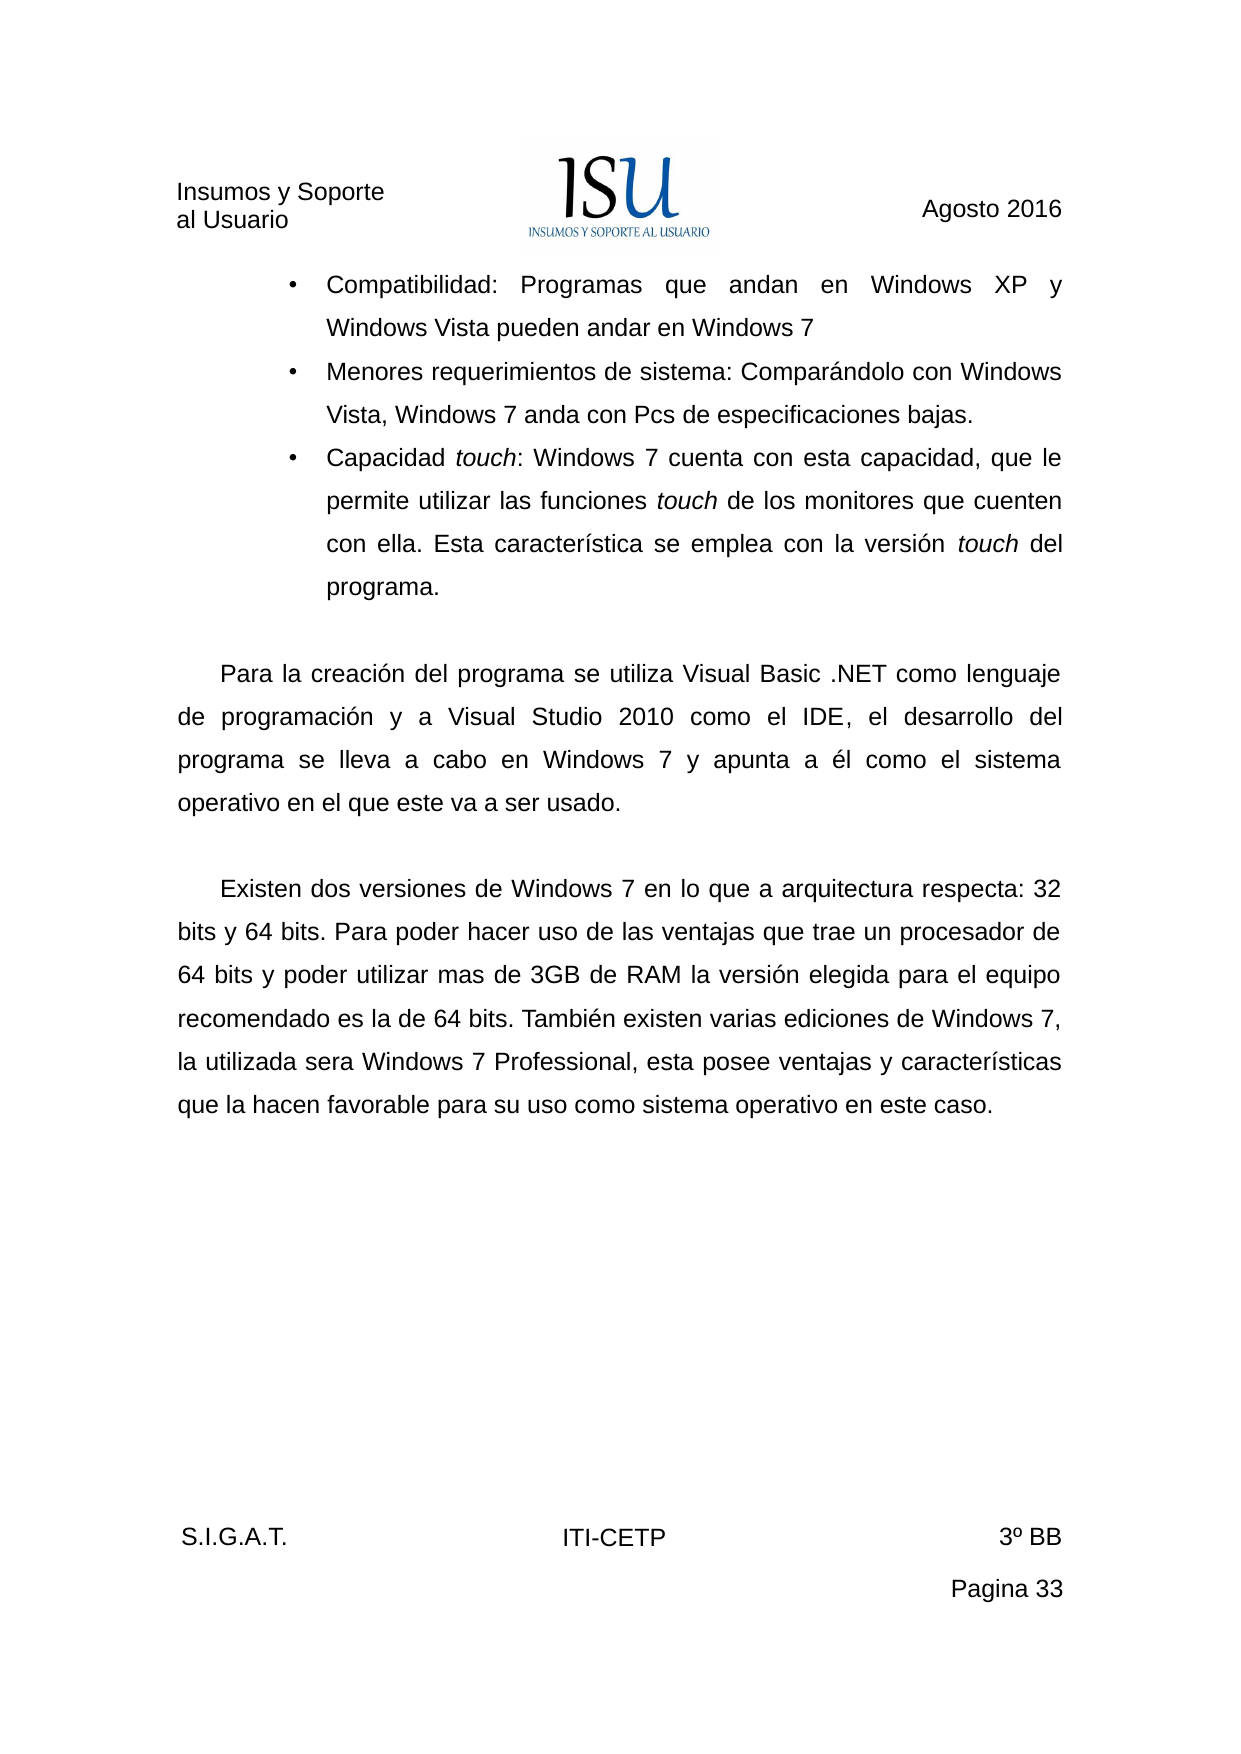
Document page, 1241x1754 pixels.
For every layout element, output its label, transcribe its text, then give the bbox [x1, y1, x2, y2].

list Capacidad touch: Windows 7 cuenta con esta capacidad, que le permite utilizar las funciones touch de los monitores que cuenten con ella. Esta característica se emplea con la versión touch del programa. [288, 443, 1063, 601]
list Menores requerimientos de sistema: Comparándolo con Windows Vista, Windows 7 anda con Pcs de especificaciones bajas. [288, 357, 1063, 428]
list Compatibilidad: Programas que andan en Windows XP y Windows Vista pueden andar en Windows 7 [288, 270, 1063, 342]
picture [517, 138, 723, 252]
text Existen dos versiones de Windows 7 en lo que a arquitectura respecta: 32 bits y 64 bits. Para poder hacer uso de las ventajas que trae un procesador de 64 bits y poder utilizar mas de 3GB de RAM la versión elegida para el equipo recomendado es la de 64 bits. También existen varias ediciones de Windows 7, la utilizada sera Windows 7 Professional, esta posee ventajas y características que la hacen favorable para su uso como sistema operativo en este caso. [177, 874, 1063, 1119]
text Para la creación del programa se utiliza Visual Basic .NET como lenguaje de programación y a Visual Studio 2010 como el IDE, el desarrollo del programa se lleva a cabo en Windows 7 y apunta a él como el sistema operativo en el que este va a ser usado. [177, 659, 1063, 817]
